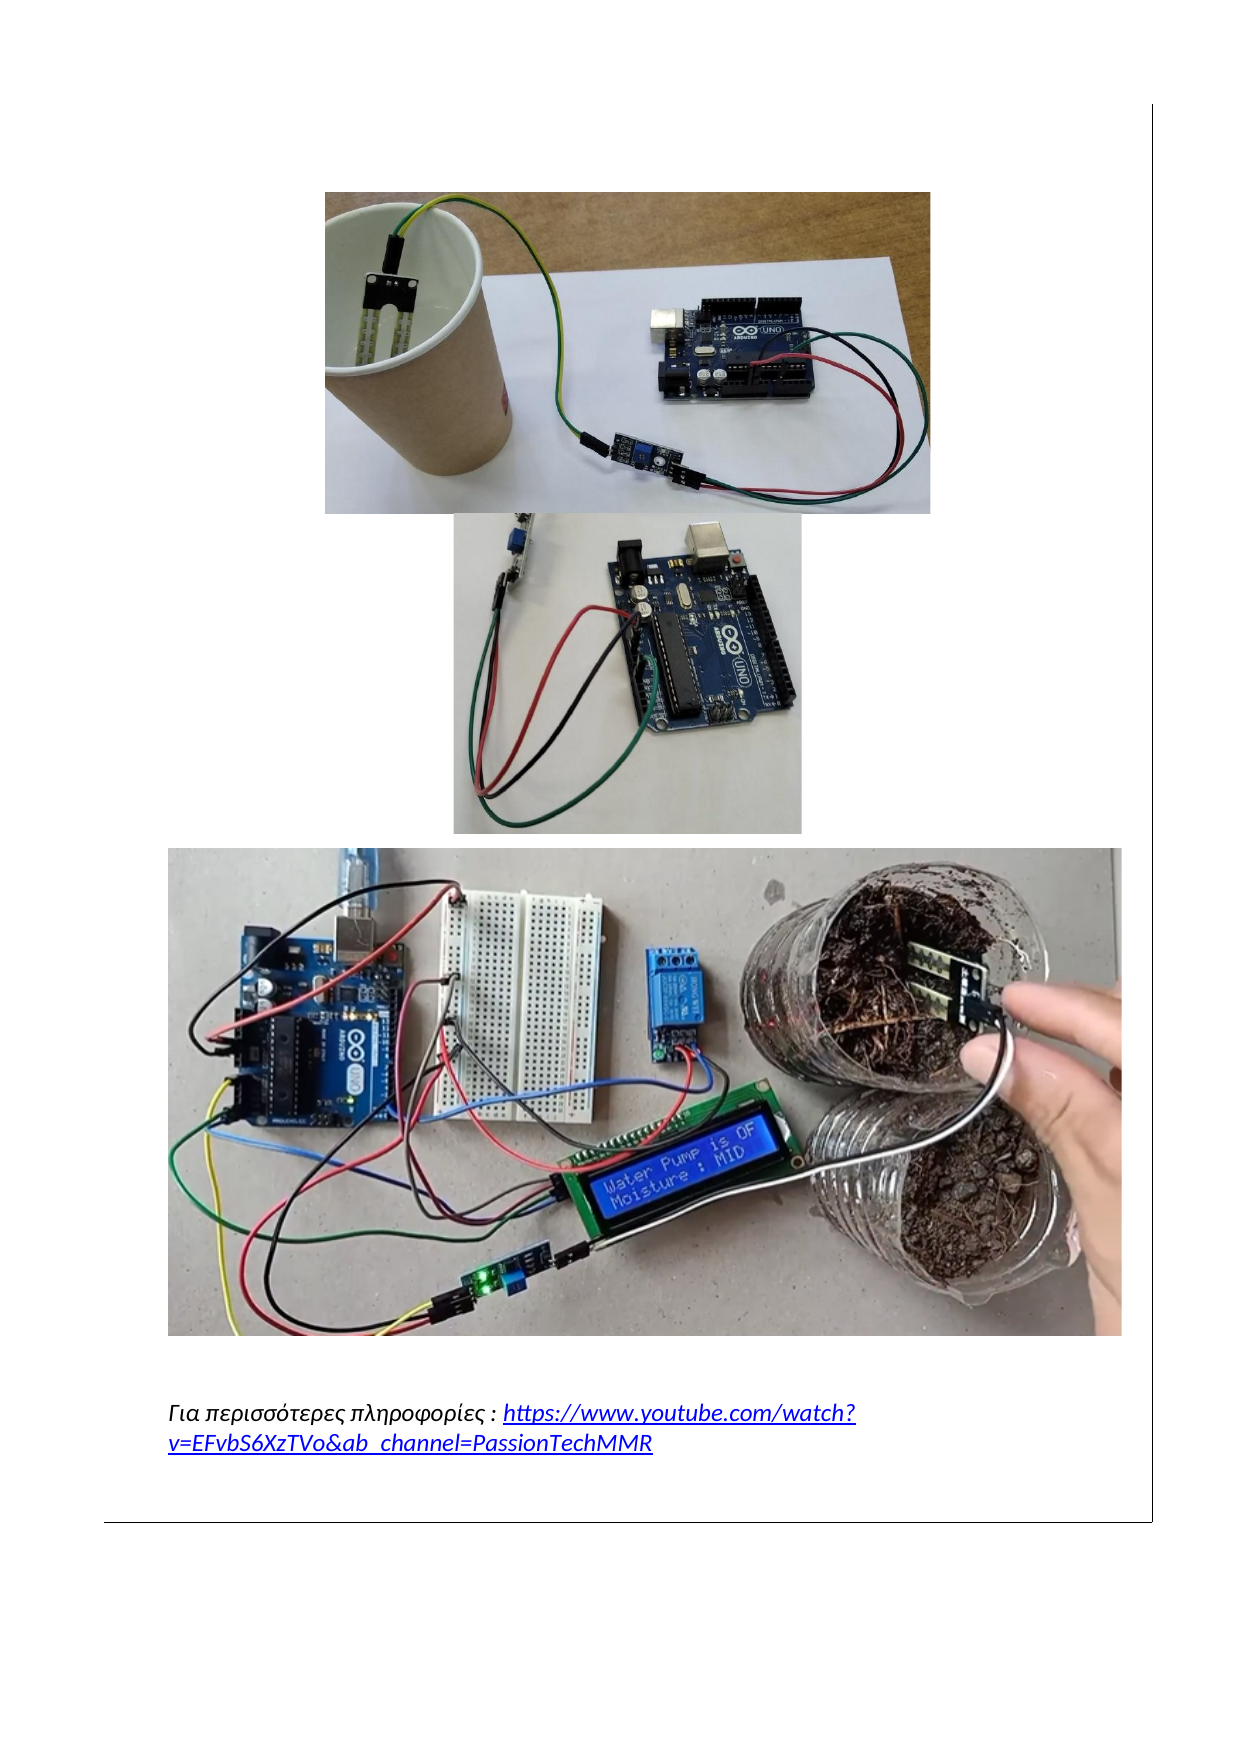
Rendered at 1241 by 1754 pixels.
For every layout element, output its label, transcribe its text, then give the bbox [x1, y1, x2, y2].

text Για περισσότερες πληροφορίες : https://www.youtube.com/watch?v=EFvbS6XzTVo&ab_channel=PassionTechMMR [103, 1332, 1152, 1522]
